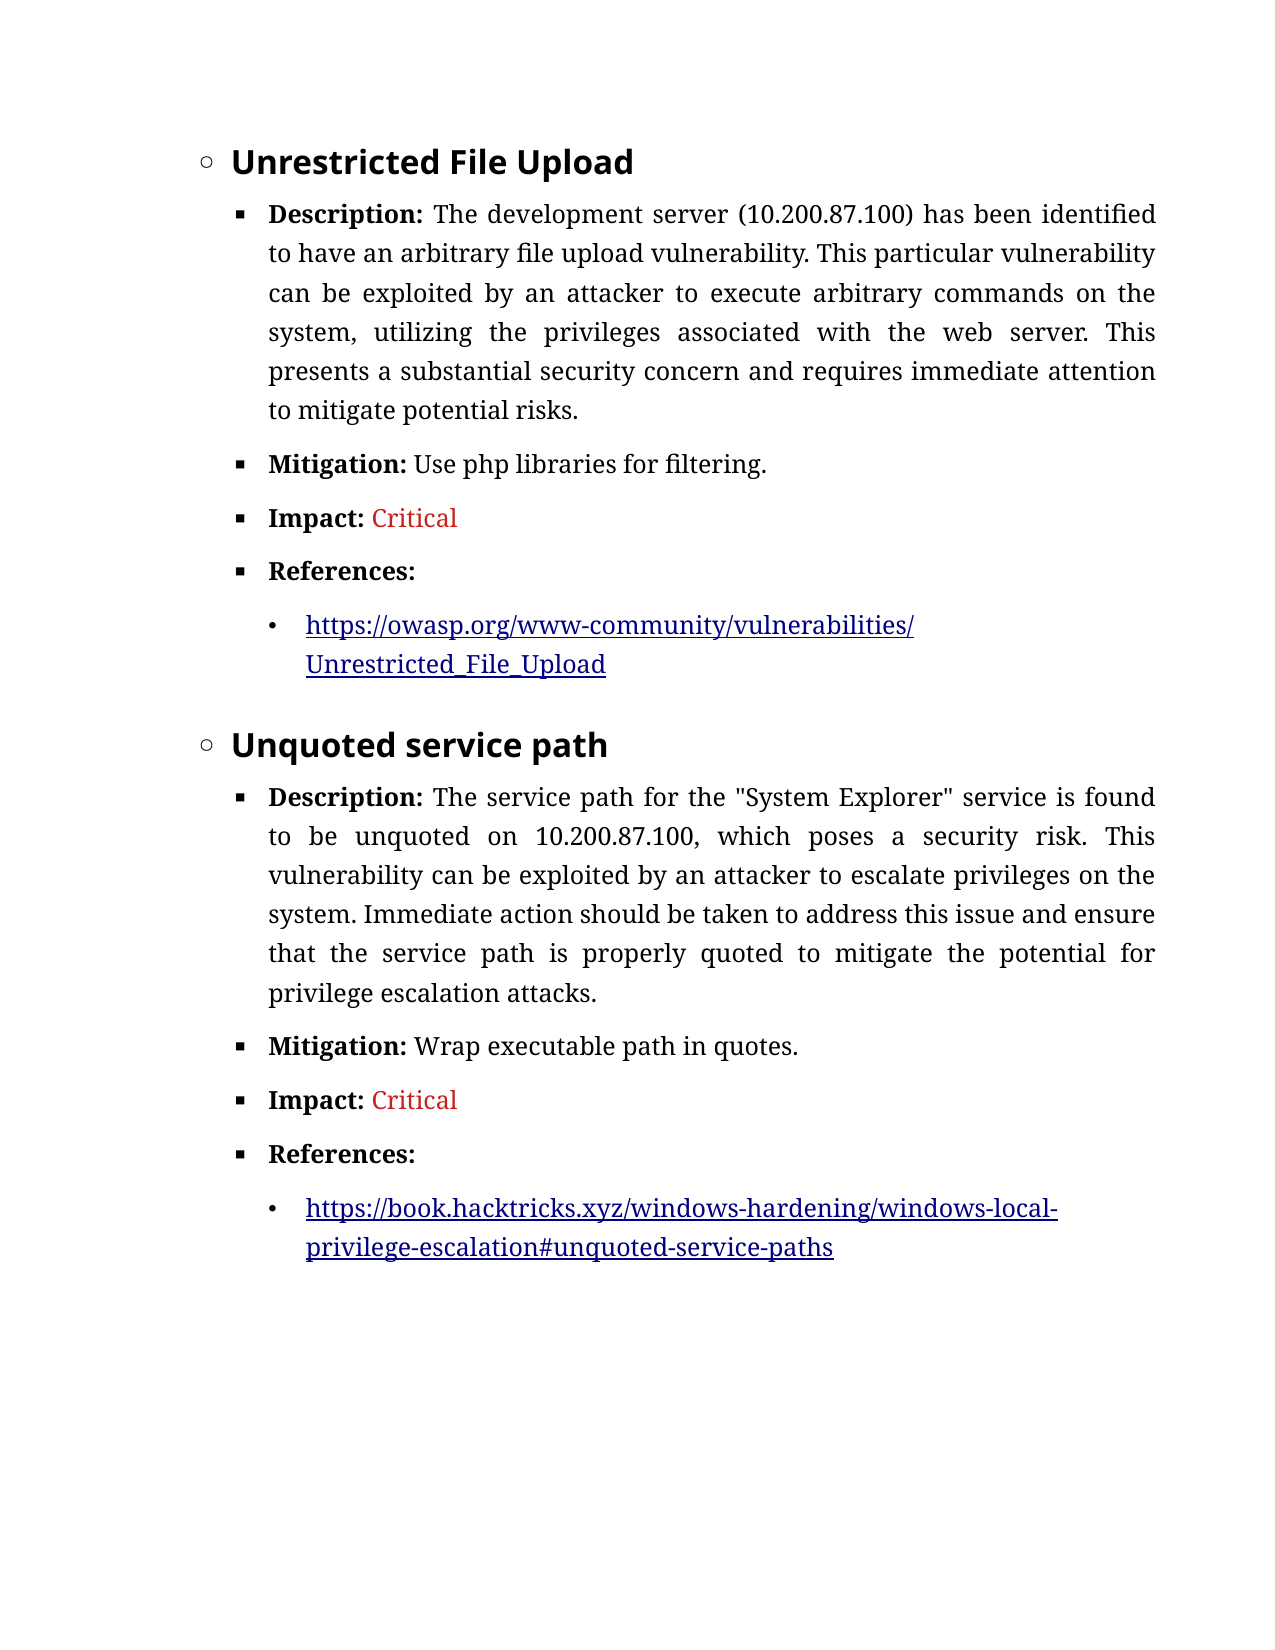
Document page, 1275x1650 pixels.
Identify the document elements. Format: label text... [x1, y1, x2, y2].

list References: [231, 1136, 1157, 1171]
list Impact: Critical [231, 1083, 1157, 1117]
list Description: The service path for the "System Explorer" service is found to be unquoted on 10.200.87.100, which poses a security risk. This vulnerability can be exploited by an attacker to escalate privileges on the system. Immediate action should be taken to address this issue and ensure that the service path is properly quoted to mitigate the potential for privilege escalation attacks. [231, 779, 1157, 1009]
list Impact: Critical [231, 500, 1157, 534]
list Mitigation: Use php libraries for filtering. [231, 446, 1157, 481]
subtitle Unrestricted File Upload [193, 139, 1157, 184]
list References: [231, 554, 1157, 588]
list Mitigation: Wrap executable path in quotes. [231, 1029, 1157, 1063]
list https://owasp.org/www-community/vulnerabilities/Unrestricted_File_Upload [268, 608, 1157, 681]
list https://book.hacktricks.xyz/windows-hardening/windows-local-privilege-escalation#unquoted-service-paths [268, 1190, 1157, 1263]
list Description: The development server (10.200.87.100) has been identified to have an arbitrary file upload vulnerability. This particular vulnerability can be exploited by an attacker to execute arbitrary commands on the system, utilizing the privileges associated with the web server. This presents a substantial security concern and requires immediate attention to mitigate potential risks. [231, 197, 1157, 427]
subtitle Unquoted service path [193, 721, 1157, 767]
